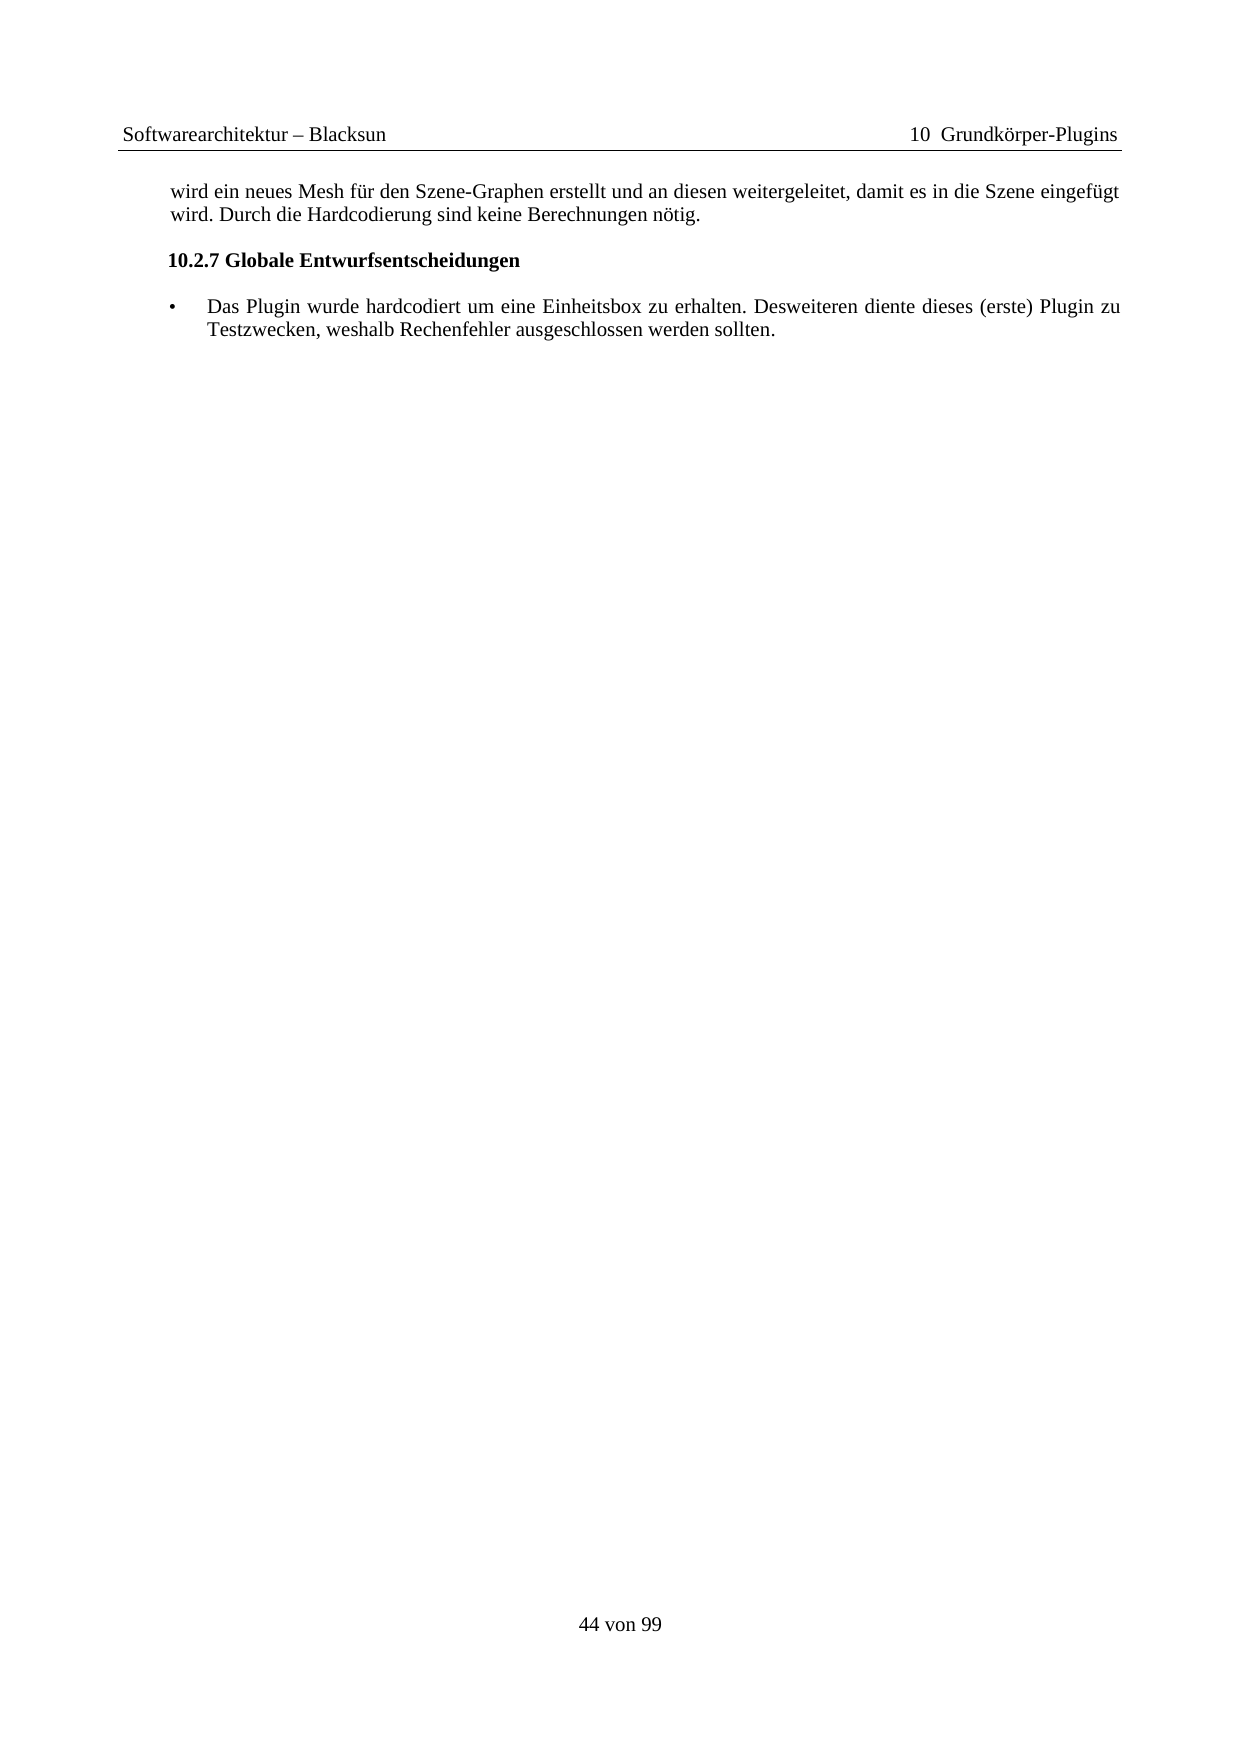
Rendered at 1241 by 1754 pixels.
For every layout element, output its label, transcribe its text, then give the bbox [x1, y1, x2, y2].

text wird ein neues Mesh für den Szene-Graphen erstellt und an diesen weitergeleitet, damit es in die Szene eingefügt wird. Durch die Hardcodierung sind keine Berechnungen nötig. [170, 179, 1122, 226]
subtitle Globale Entwurfsentscheidungen [148, 249, 1122, 272]
list Das Plugin wurde hardcodiert um eine Einheitsbox zu erhalten. Desweiteren diente dieses (erste) Plugin zu Testzwecken, weshalb Rechenfehler ausgeschlossen werden sollten. [169, 295, 1122, 341]
